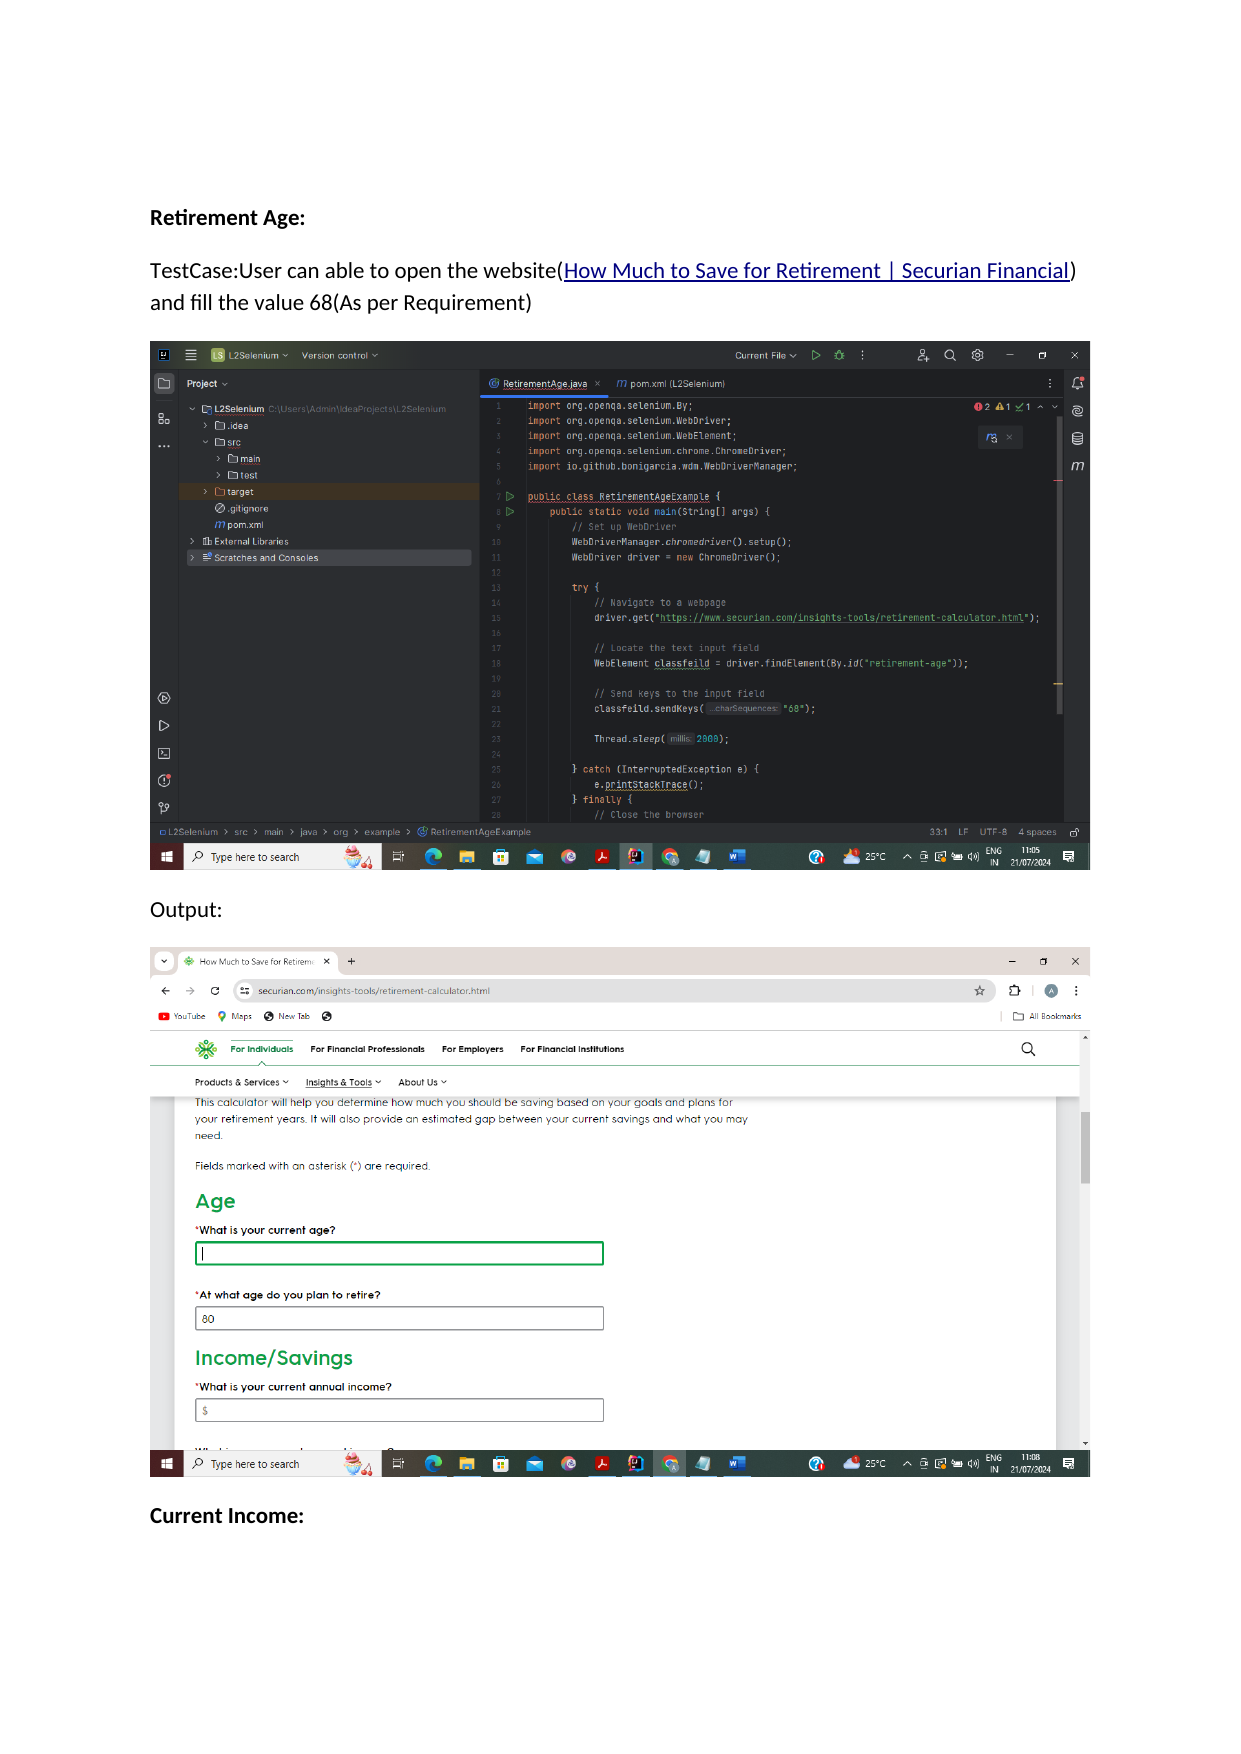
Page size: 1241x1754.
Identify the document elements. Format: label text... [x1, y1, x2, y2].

text Retirement Age: [150, 203, 1090, 231]
text TestCase:User can able to open the website(How Much to Save for Retirement | Securian Financial) and fill the value 68(As per Requirement) [150, 256, 1090, 316]
text Output: [150, 895, 1090, 923]
text Current Income: [150, 1502, 1090, 1529]
